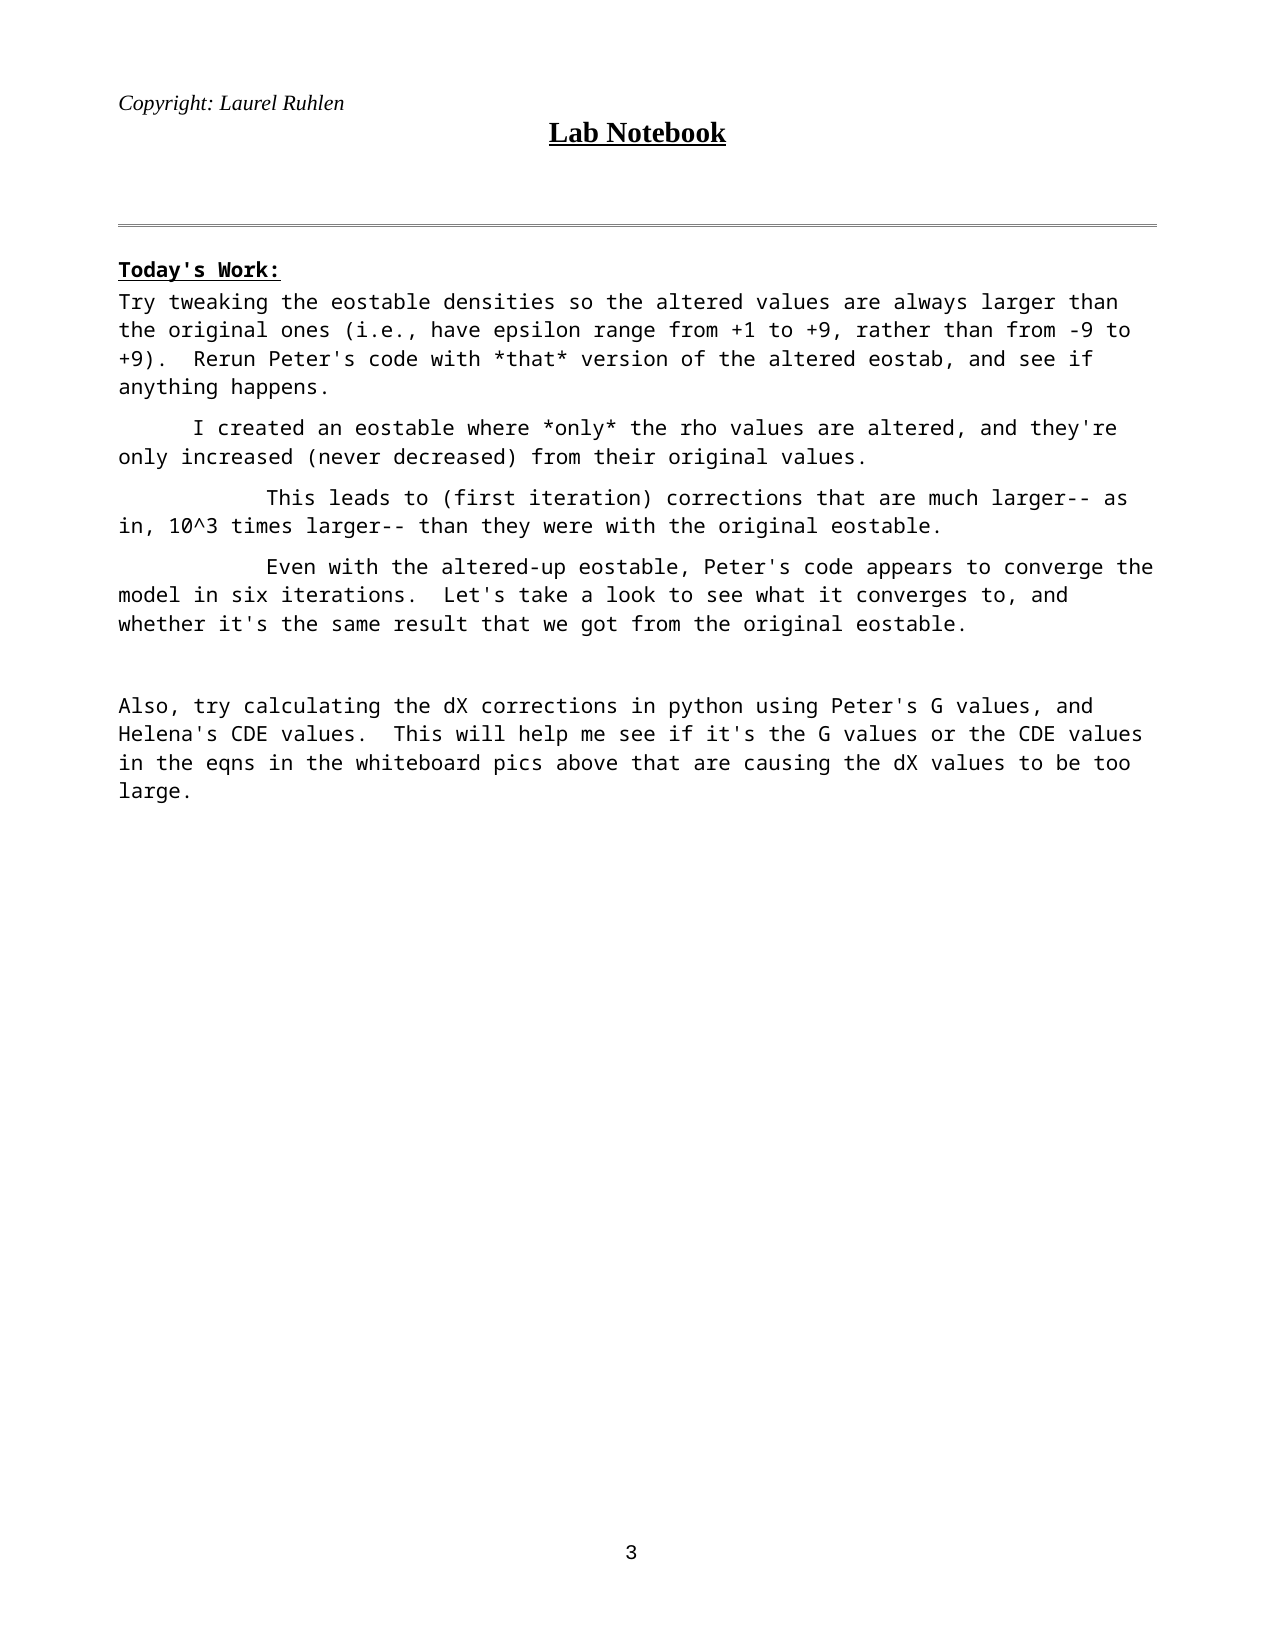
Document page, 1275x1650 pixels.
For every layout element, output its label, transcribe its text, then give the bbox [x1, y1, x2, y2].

text I created an eostable where *only* the rho values are altered, and they're only increased (never decreased) from their original values. [118, 413, 1157, 470]
text This leads to (first iteration) corrections that are much larger-- as in, 10^3 times larger-- than they were with the original eostable. [118, 483, 1157, 539]
text Today's Work: [118, 256, 1157, 284]
text Even with the altered-up eostable, Peter's code appears to converge the model in six iterations. Let's take a look to see what it converges to, and whether it's the same result that we got from the original eostable. [118, 552, 1157, 637]
text Try tweaking the eostable densities so the altered values are always larger than the original ones (i.e., have epsilon range from +1 to +9, rather than from -9 to +9). Rerun Peter's code with *that* version of the altered eostab, and see if anything happens. [118, 287, 1157, 401]
text Also, try calculating the dX corrections in python using Peter's G values, and Helena's CDE values. This will help me see if it's the G values or the CDE values in the eqns in the whiteboard pics above that are causing the dX values to be too large. [118, 691, 1157, 804]
